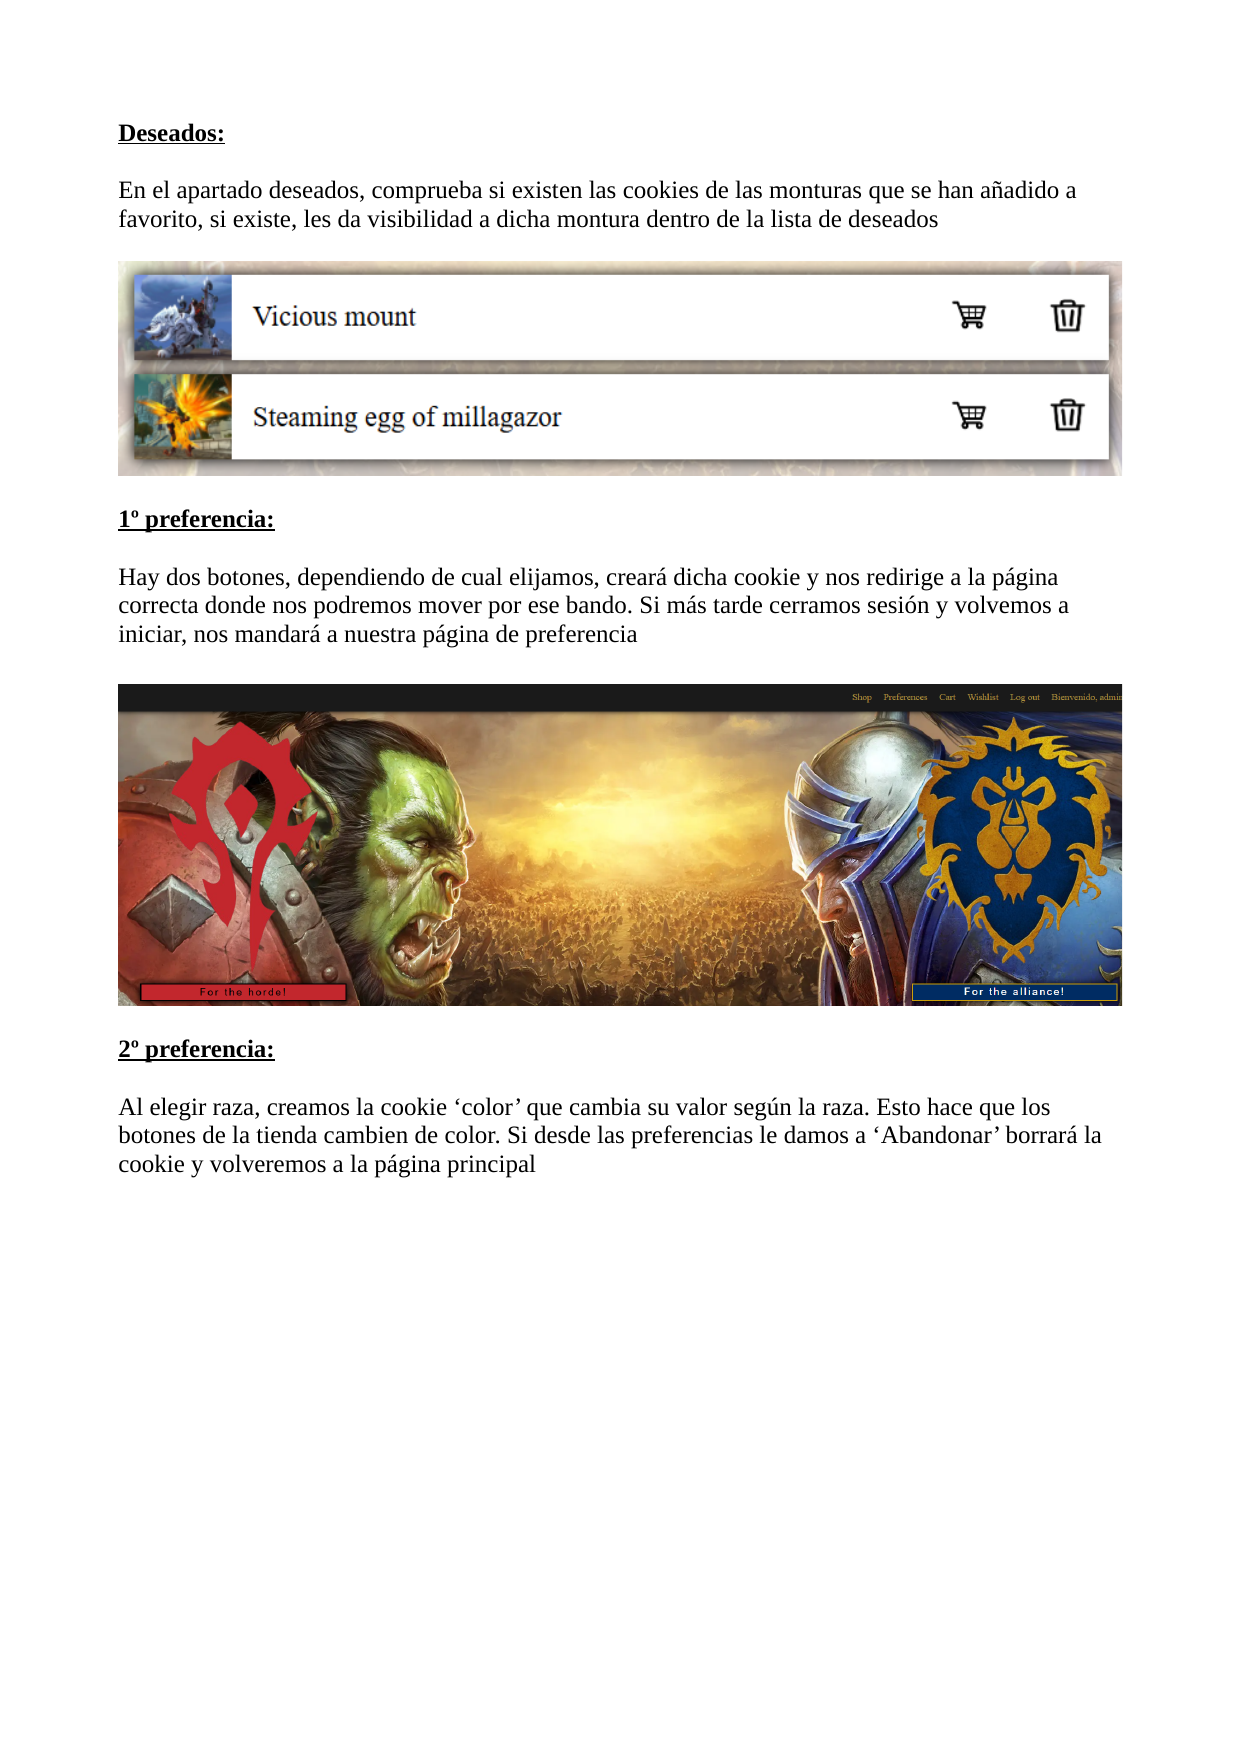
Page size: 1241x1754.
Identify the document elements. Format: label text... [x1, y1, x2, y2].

picture [118, 684, 1123, 1006]
text Al elegir raza, creamos la cookie ‘color’ que cambia su valor según la raza. Esto hace que los botones de la tienda cambien de color. Si desde las preferencias le damos a ‘Abandonar’ borrará la cookie y volveremos a la página principal [118, 1092, 1122, 1178]
text 2º preferencia: [118, 1034, 1122, 1063]
text 1º preferencia: [118, 504, 1122, 533]
text En el apartado deseados, comprueba si existen las cookies de las monturas que se han añadido a favorito, si existe, les da visibilidad a dicha montura dentro de la lista de deseados [118, 176, 1122, 233]
text Deseados: [118, 118, 1122, 147]
text Hay dos botones, dependiendo de cual elijamos, creará dicha cookie y nos redirige a la página correcta donde nos podremos mover por ese bando. Si más tarde cerramos sesión y volvemos a iniciar, nos mandará a nuestra página de preferencia [118, 562, 1122, 648]
picture [118, 261, 1123, 476]
